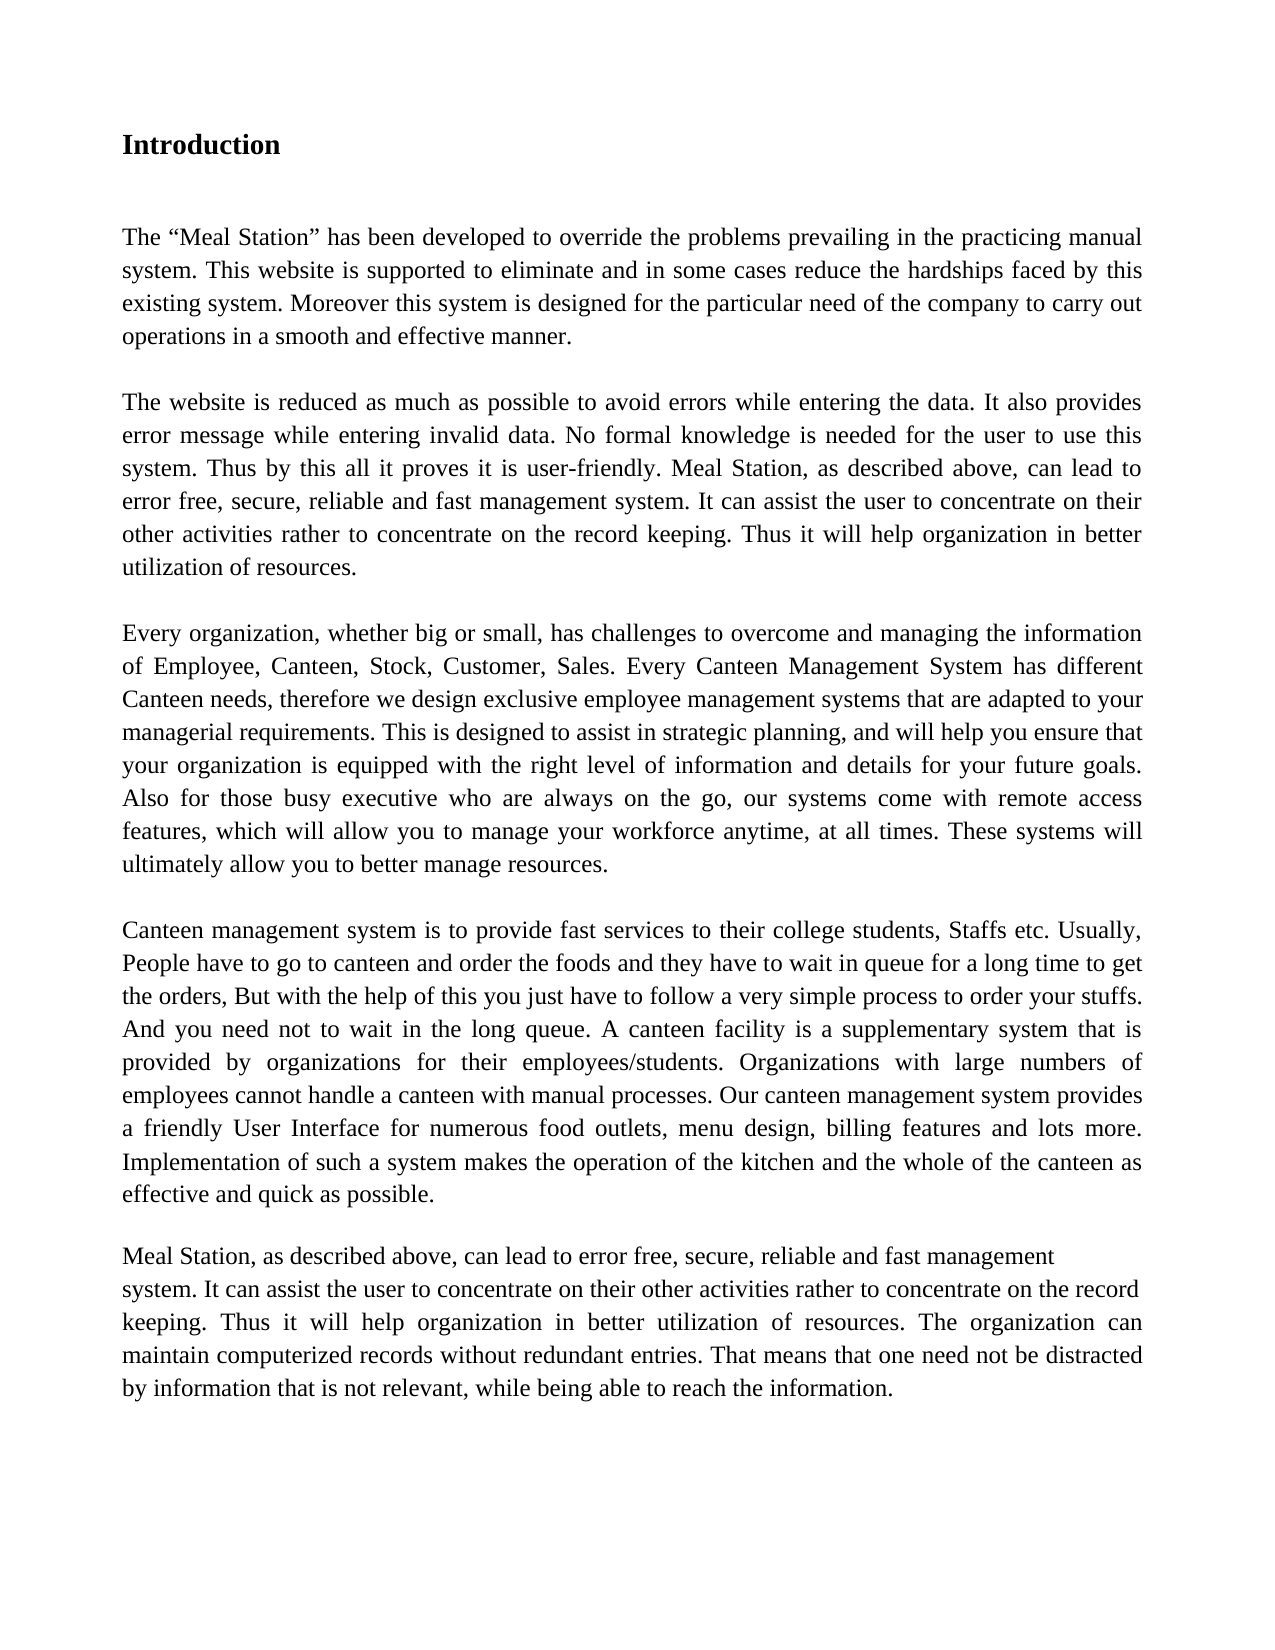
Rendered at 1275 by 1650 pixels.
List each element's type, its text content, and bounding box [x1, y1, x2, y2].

text Every organization, whether big or small, has challenges to overcome and managing the information of Employee, Canteen, Stock, Customer, Sales. Every Canteen Management System has different Canteen needs, therefore we design exclusive employee management systems that are adapted to your managerial requirements. This is designed to assist in strategic planning, and will help you ensure that your organization is equipped with the right level of information and details for your future goals. Also for those busy executive who are always on the go, our systems come with remote access features, which will allow you to manage your workforce anytime, at all times. These systems will ultimately allow you to better manage resources. [122, 618, 1144, 878]
text system. It can assist the user to concentrate on their other activities rather to concentrate on the record [122, 1274, 1144, 1303]
text Canteen management system is to provide fast services to their college students, Staffs etc. Usually, People have to go to canteen and order the foods and they have to wait in queue for a long time to get the orders, But with the help of this you just have to follow a very simple process to order your stuffs. And you need not to wait in the long queue. A canteen facility is a supplementary system that is provided by organizations for their employees/students. Organizations with large numbers of employees cannot handle a canteen with manual processes. Our canteen management system provides a friendly User Interface for numerous food outlets, menu design, billing features and lots more. Implementation of such a system makes the operation of the kitchen and the whole of the canteen as effective and quick as possible. [122, 915, 1144, 1208]
text Meal Station, as described above, can lead to error free, secure, reliable and fast management [122, 1241, 1144, 1270]
text Introduction [122, 127, 1144, 161]
text The “Meal Station” has been developed to override the problems prevailing in the practicing manual system. This website is supported to eliminate and in some cases reduce the hardships faced by this existing system. Moreover this system is designed for the particular need of the company to carry out operations in a smooth and effective manner. [122, 222, 1144, 350]
text keeping. Thus it will help organization in better utilization of resources. The organization can maintain computerized records without redundant entries. That means that one need not be distracted by information that is not relevant, while being able to reach the information. [122, 1307, 1144, 1402]
text The website is reduced as much as possible to avoid errors while entering the data. It also provides error message while entering invalid data. No formal knowledge is needed for the user to use this system. Thus by this all it proves it is user-friendly. Meal Station, as described above, can lead to error free, secure, reliable and fast management system. It can assist the user to concentrate on their other activities rather to concentrate on the record keeping. Thus it will help organization in better utilization of resources. [122, 387, 1144, 581]
